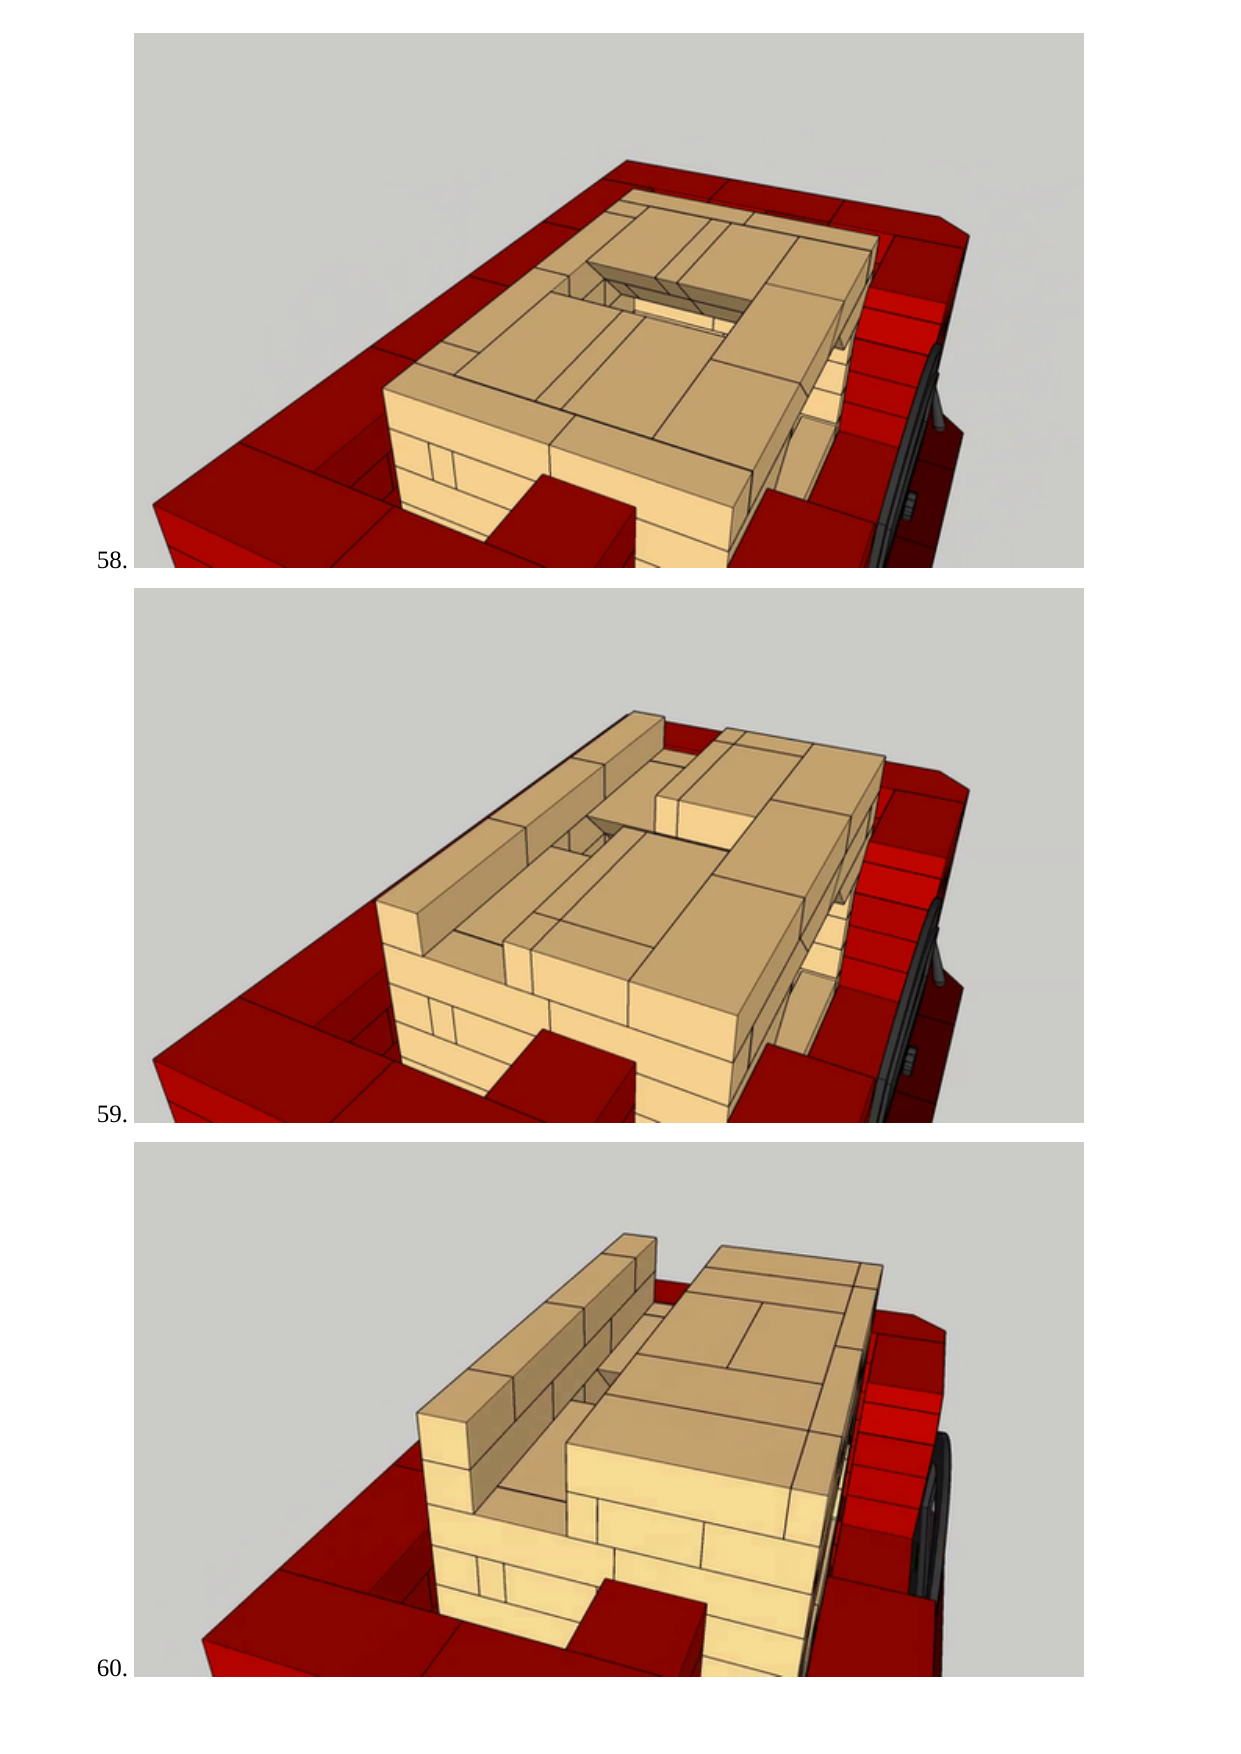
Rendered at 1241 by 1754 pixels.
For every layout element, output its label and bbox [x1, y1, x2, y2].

picture [134, 588, 1084, 1123]
picture [134, 1142, 1084, 1677]
picture [134, 33, 1084, 568]
